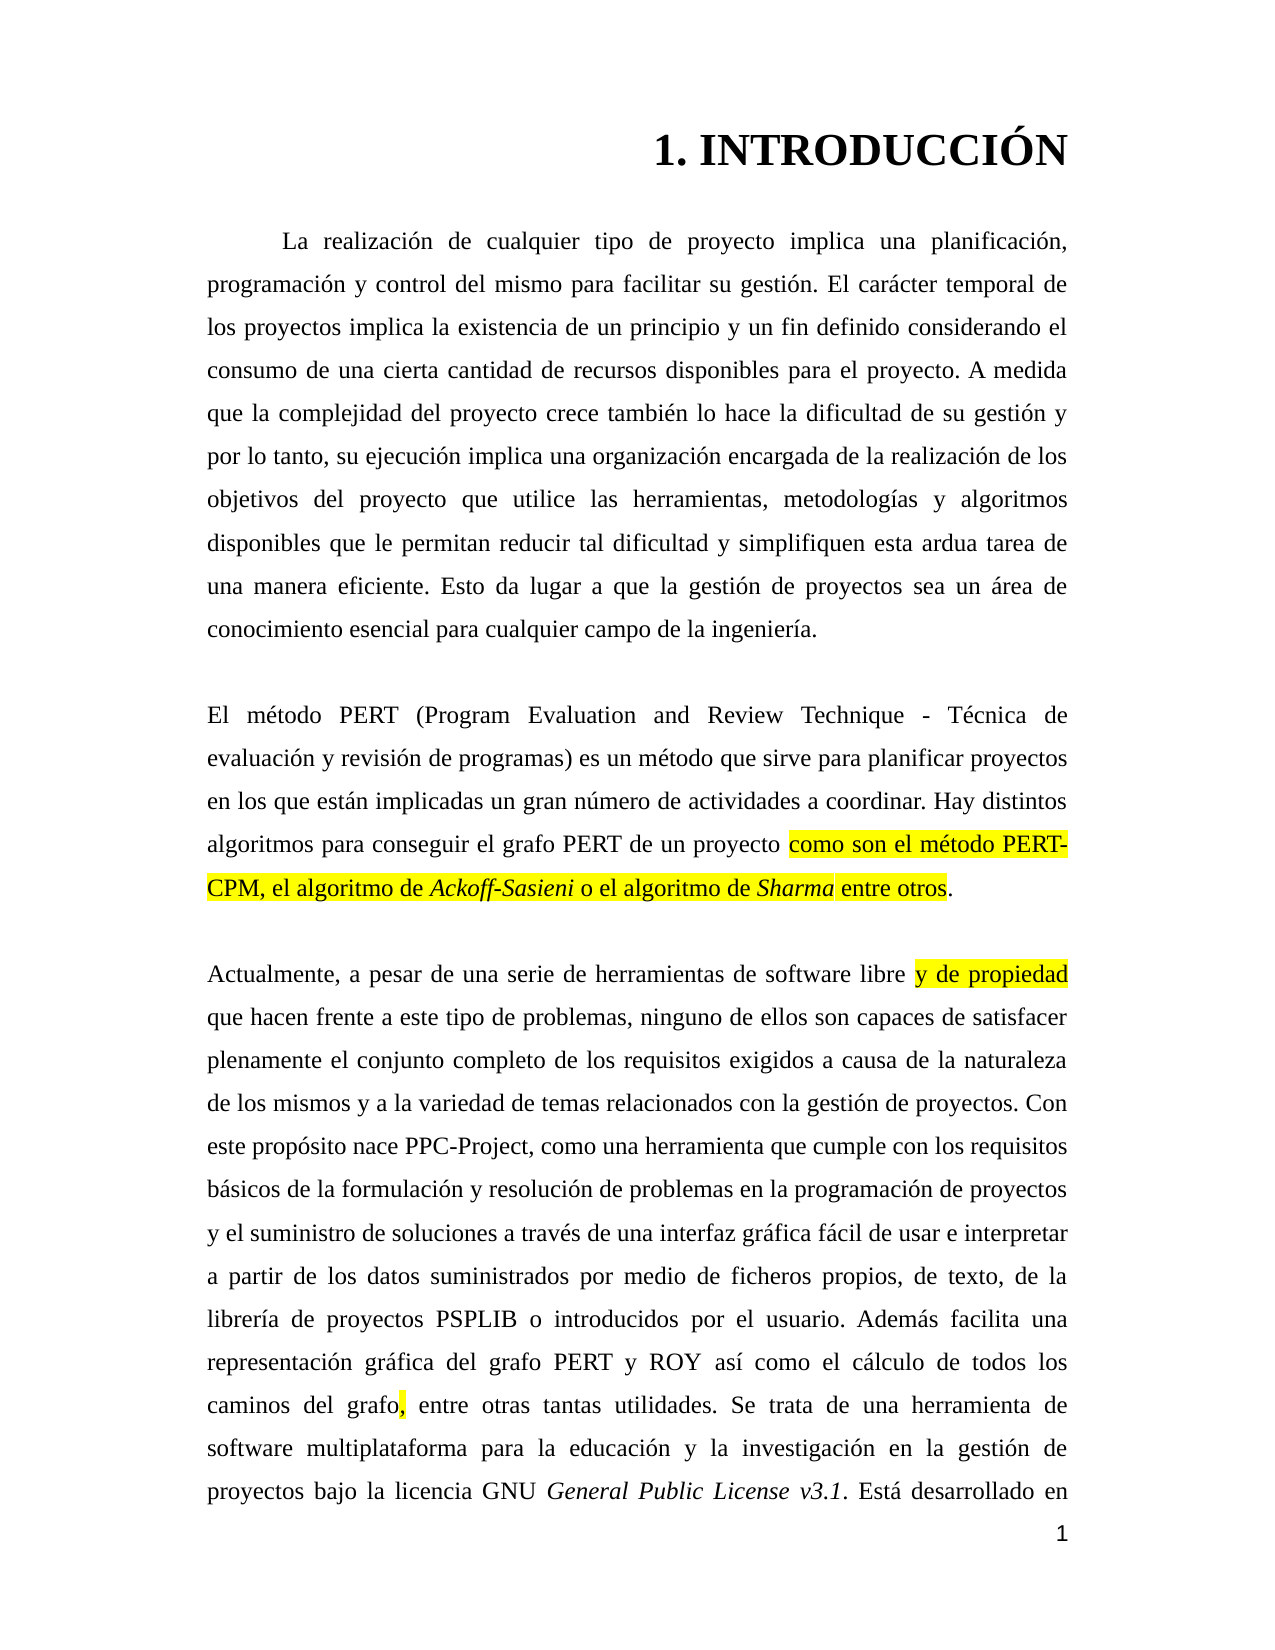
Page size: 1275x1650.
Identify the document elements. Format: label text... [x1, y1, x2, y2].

text Actualmente, a pesar de una serie de herramientas de software libre y de propiedad que hacen frente a este tipo de problemas, ninguno de ellos son capaces de satisfacer plenamente el conjunto completo de los requisitos exigidos a causa de la naturaleza de los mismos y a la variedad de temas relacionados con la gestión de proyectos. Con este propósito nace PPC-Project, como una herramienta que cumple con los requisitos básicos de la formulación y resolución de problemas en la programación de proyectos y el suministro de soluciones a través de una interfaz gráfica fácil de usar e interpretar a partir de los datos suministrados por medio de ficheros propios, de texto, de la librería de proyectos PSPLIB o introducidos por el usuario. Además facilita una representación gráfica del grafo PERT y ROY así como el cálculo de todos los caminos del grafo, entre otras tantas utilidades. Se trata de una herramienta de software multiplataforma para la educación y la investigación en la gestión de proyectos bajo la licencia GNU General Public License v3.1. Está desarrollado en [207, 959, 1068, 1505]
text La realización de cualquier tipo de proyecto implica una planificación, programación y control del mismo para facilitar su gestión. El carácter temporal de los proyectos implica la existencia de un principio y un fin definido considerando el consumo de una cierta cantidad de recursos disponibles para el proyecto. A medida que la complejidad del proyecto crece también lo hace la dificultad de su gestión y por lo tanto, su ejecución implica una organización encargada de la realización de los objetivos del proyecto que utilice las herramientas, metodologías y algoritmos disponibles que le permitan reducir tal dificultad y simplifiquen esta ardua tarea de una manera eficiente. Esto da lugar a que la gestión de proyectos sea un área de conocimiento esencial para cualquier campo de la ingeniería. [207, 226, 1068, 643]
text 1. INTRODUCCIÓN [207, 122, 1068, 175]
text El método PERT (Program Evaluation and Review Technique - Técnica de evaluación y revisión de programas) es un método que sirve para planificar proyectos en los que están implicadas un gran número de actividades a coordinar. Hay distintos algoritmos para conseguir el grafo PERT de un proyecto como son el método PERT-CPM, el algoritmo de Ackoff-Sasieni o el algoritmo de Sharma entre otros. [207, 700, 1068, 901]
